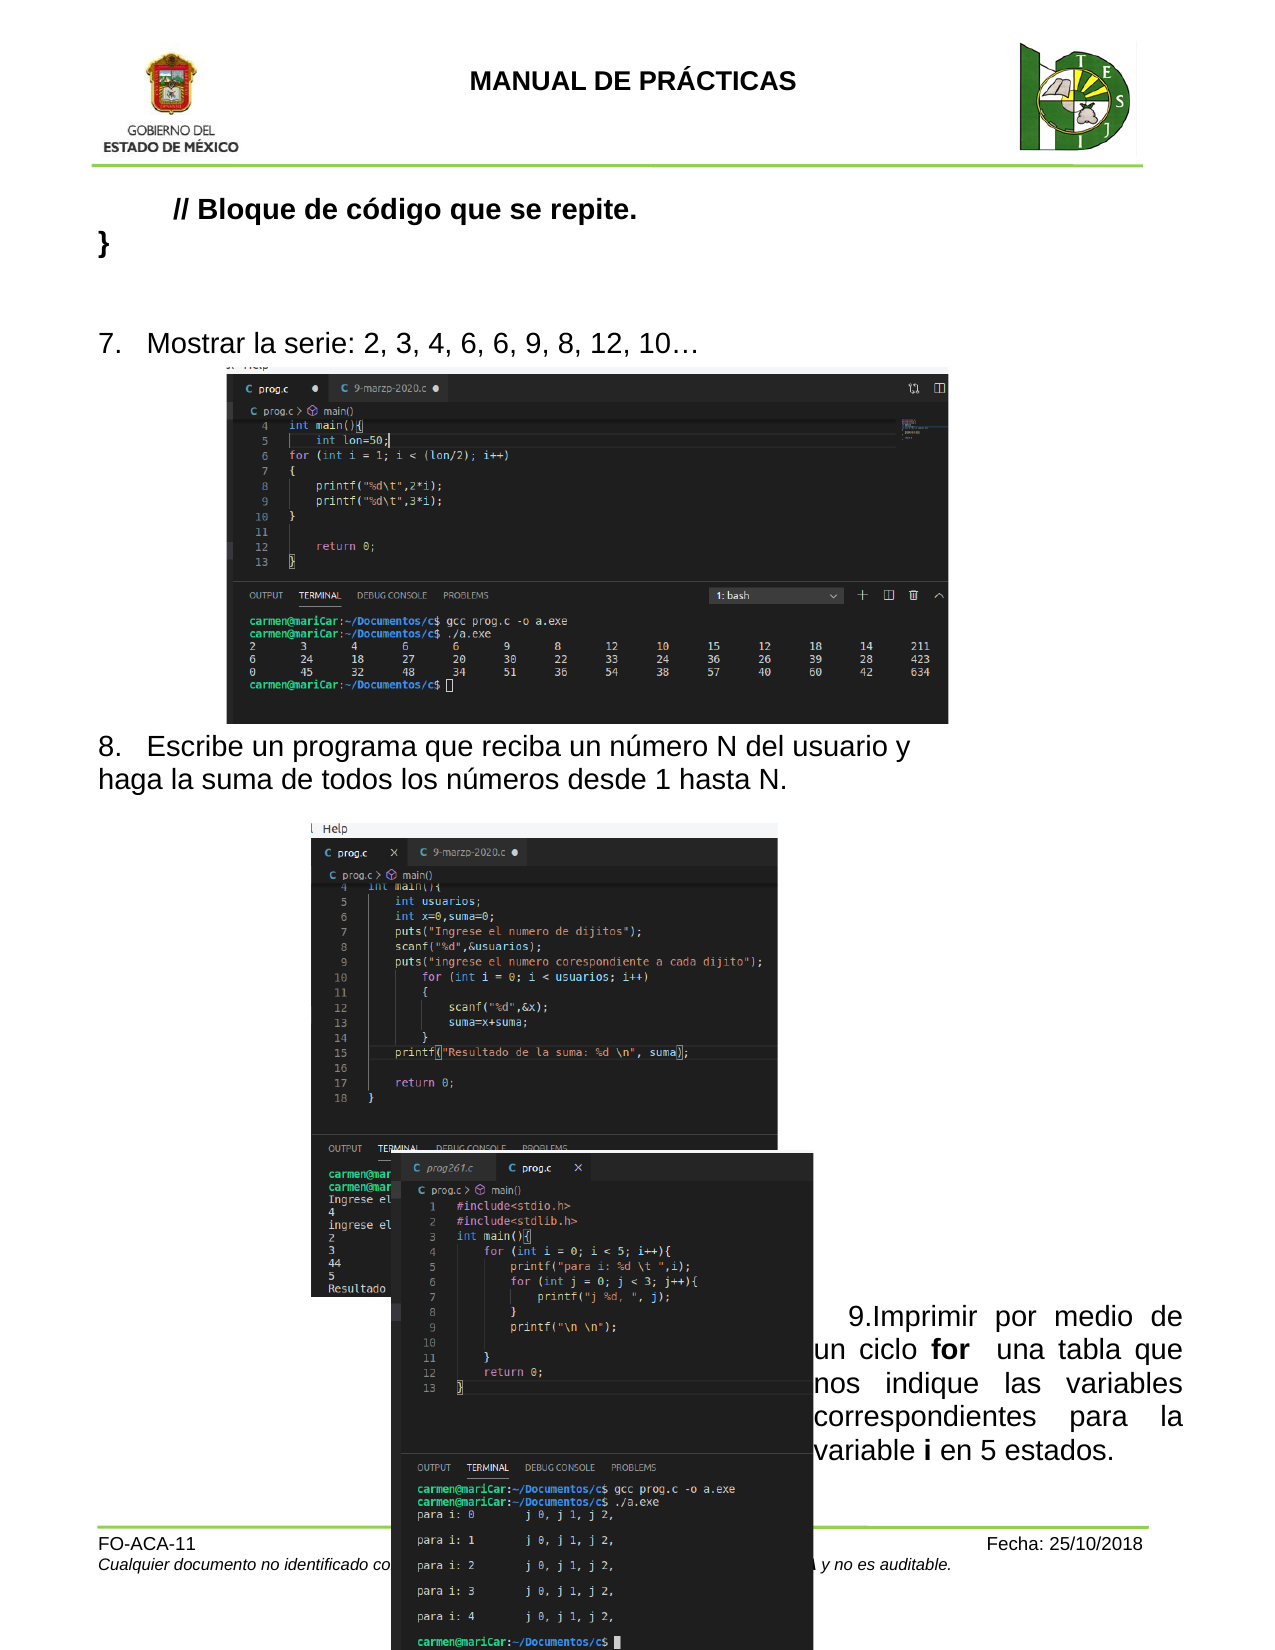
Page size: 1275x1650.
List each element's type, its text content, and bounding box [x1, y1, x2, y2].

text // Bloque de código que se repite. [98, 192, 1183, 226]
text 9.Imprimir por medio de un ciclo for una tabla que nos indique las variables correspondientes para la variable i en 5 estados. [814, 1299, 1183, 1467]
text haga la suma de todos los números desde 1 hasta N. [98, 762, 1183, 796]
picture [311, 823, 814, 1650]
text [98, 1299, 391, 1467]
text 8. Escribe un programa que reciba un número N del usuario y [98, 729, 1183, 762]
picture [1018, 41, 1137, 157]
text 7. Mostrar la serie: 2, 3, 4, 6, 6, 9, 8, 12, 10… [98, 326, 1183, 360]
text } [98, 226, 1183, 259]
picture [95, 42, 241, 161]
picture [226, 367, 949, 724]
